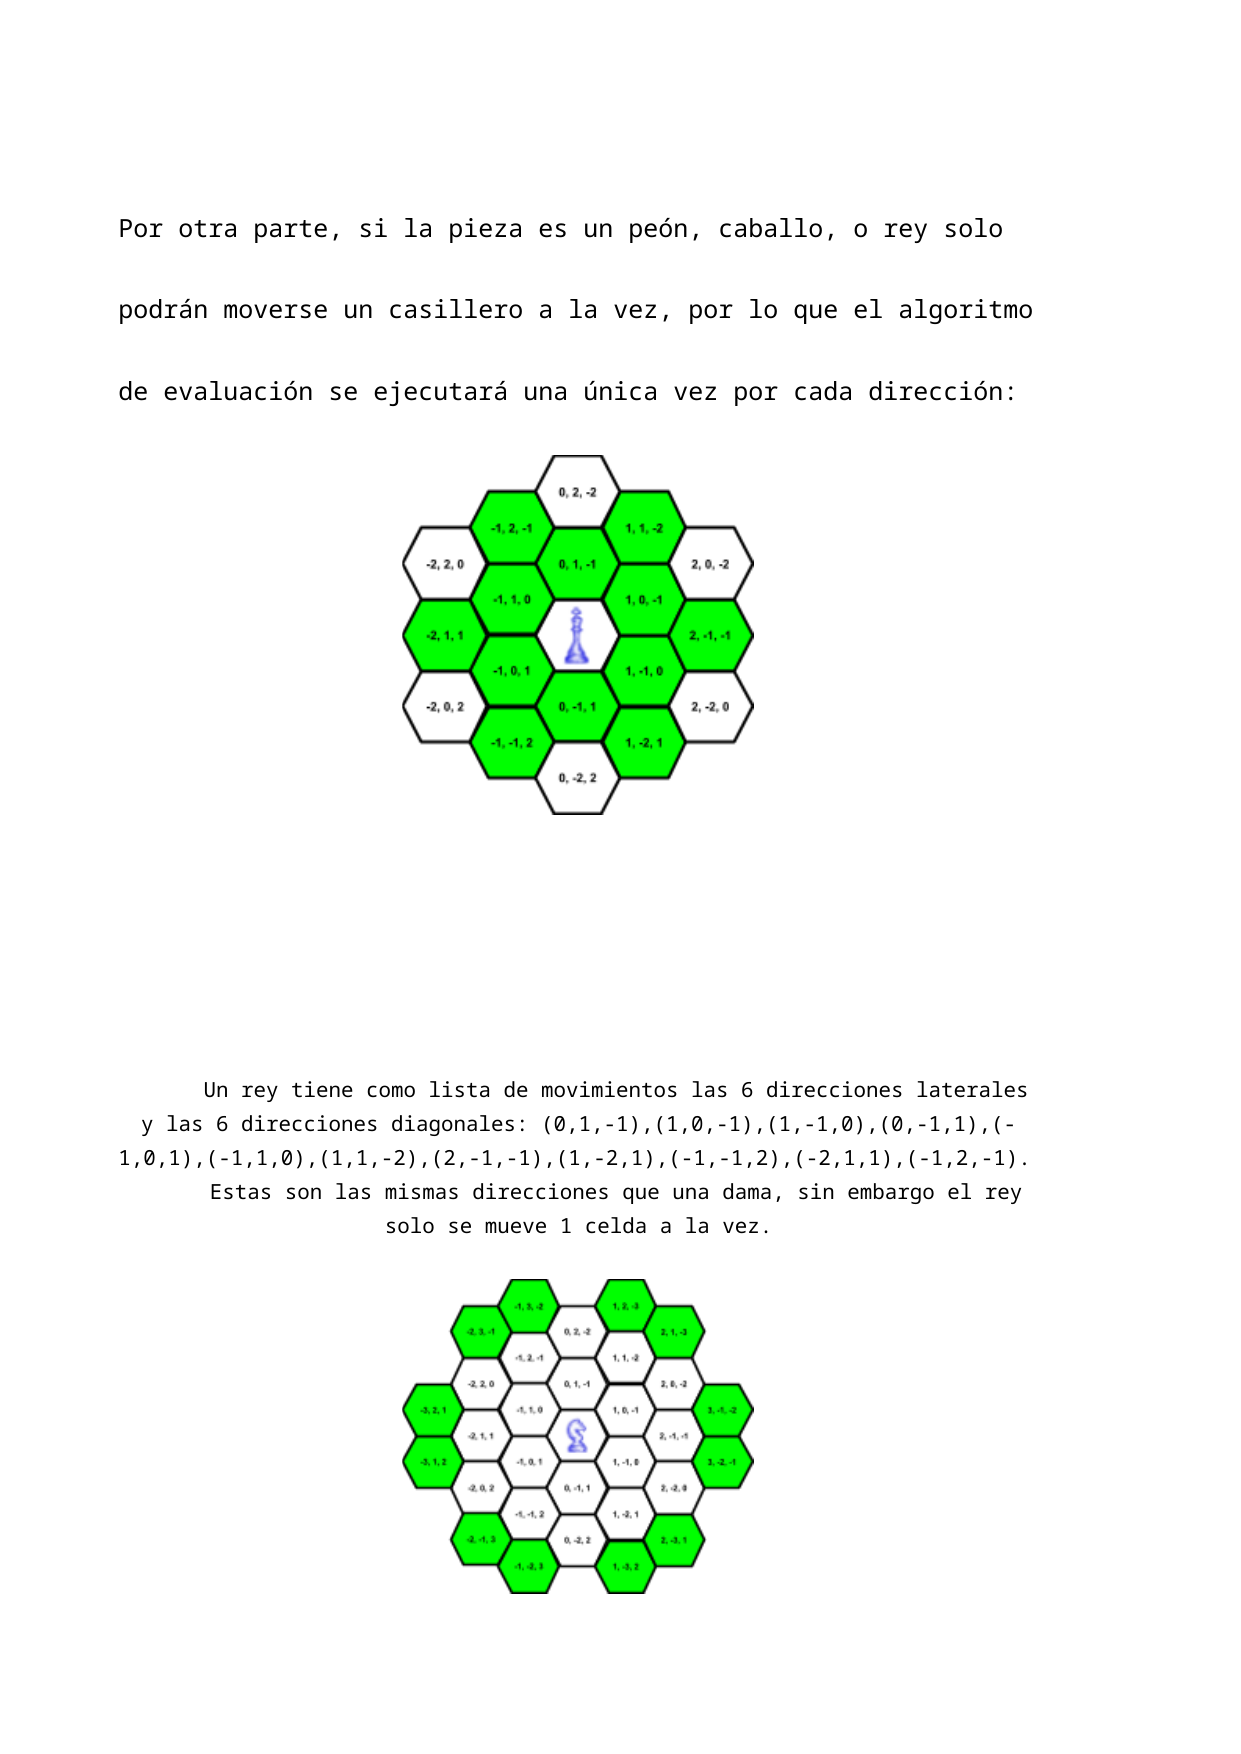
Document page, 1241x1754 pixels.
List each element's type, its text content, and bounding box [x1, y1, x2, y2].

text Un rey tiene como lista de movimientos las 6 direcciones laterales y las 6 direcciones diagonales: (0,1,-1),(1,0,-1),(1,-1,0),(0,-1,1),(-1,0,1),(-1,1,0),(1,1,-2),(2,-1,-1),(1,-2,1),(-1,-1,2),(-2,1,1),(-1,2,-1). [118, 1075, 1038, 1172]
picture [402, 455, 754, 815]
text Estas son las mismas direcciones que una dama, sin embargo el rey solo se mueve 1 celda a la vez. [118, 1177, 1038, 1240]
subtitle Por otra parte, si la pieza es un peón, caballo, o rey solo podrán moverse un casillero a la vez, por lo que el algoritmo de evaluación se ejecutará una única vez por cada dirección: [118, 210, 1038, 408]
picture [402, 1279, 754, 1594]
